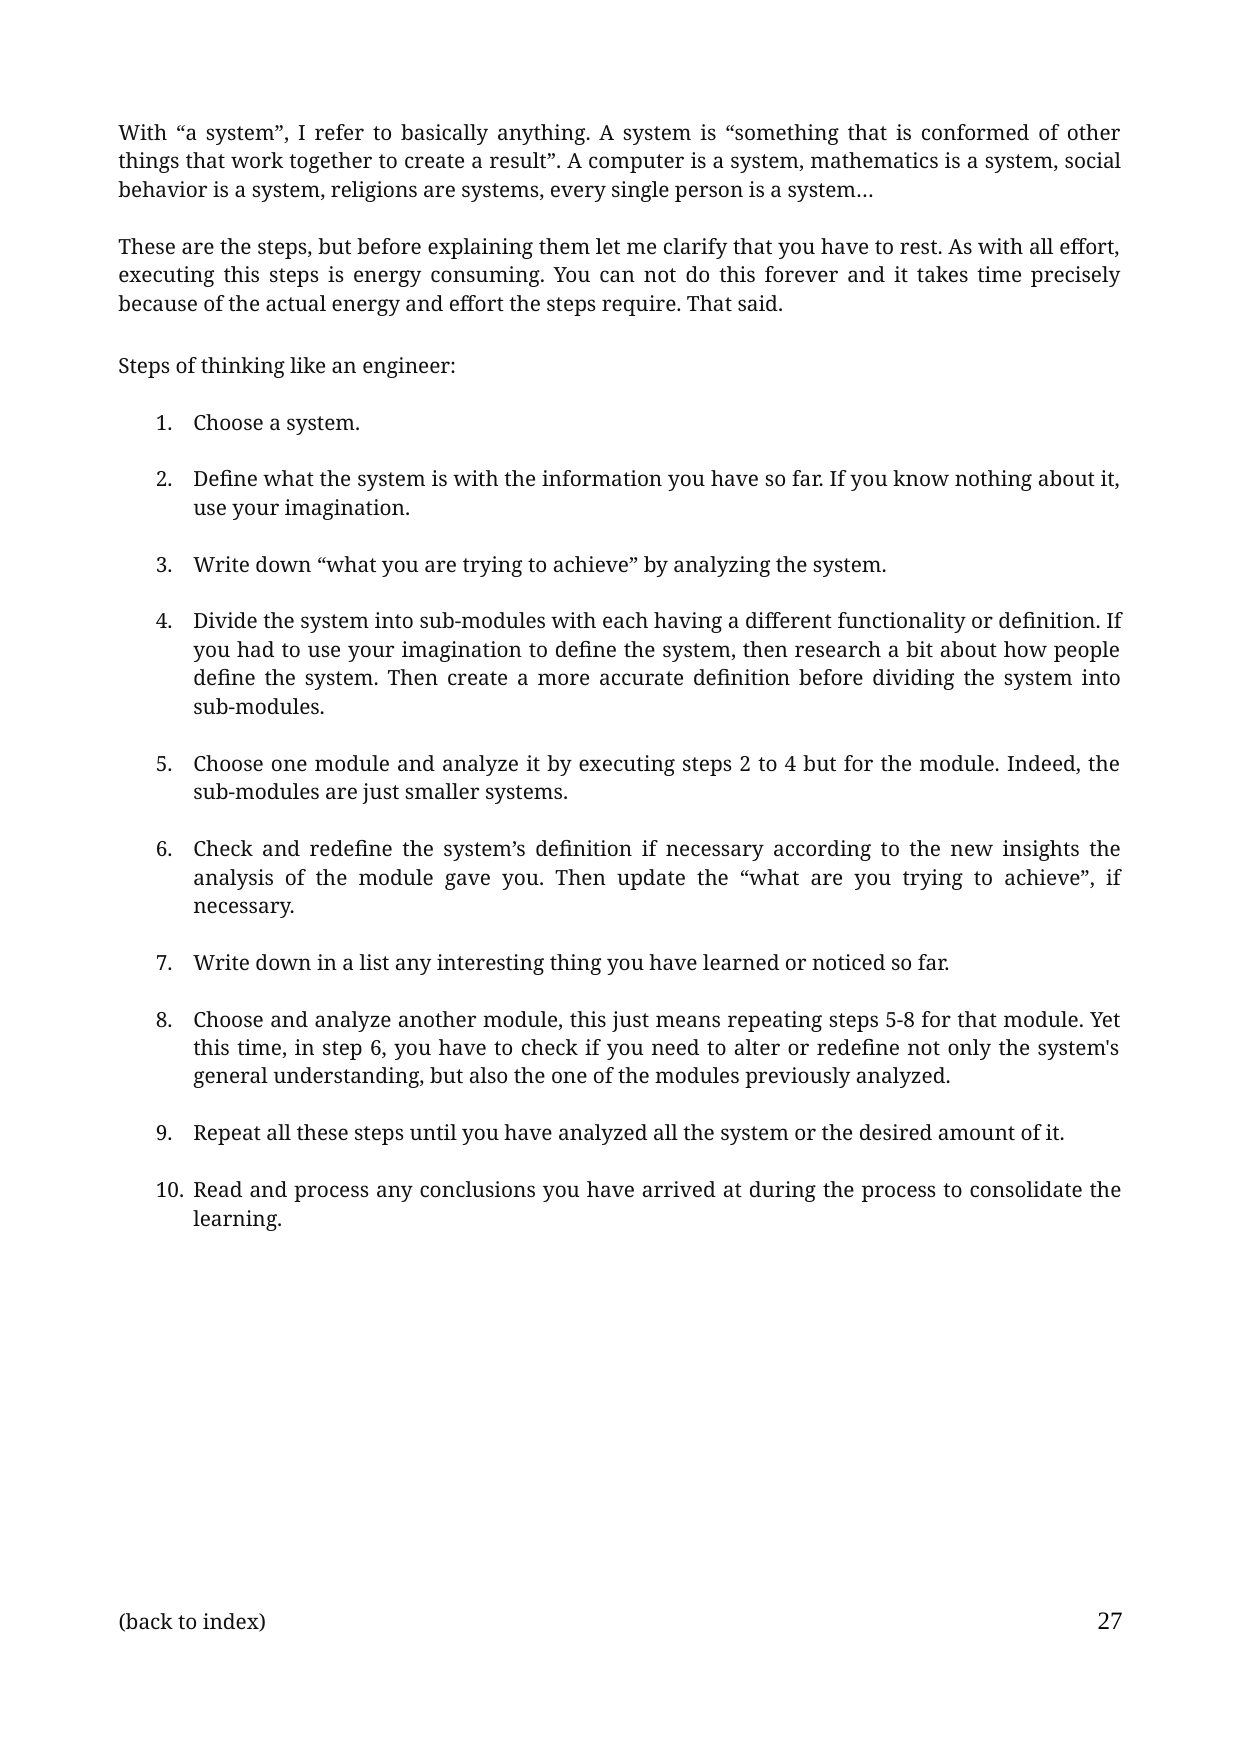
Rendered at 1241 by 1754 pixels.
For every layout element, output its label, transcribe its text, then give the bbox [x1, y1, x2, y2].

list Read and process any conclusions you have arrived at during the process to consolidate the learning. [156, 1175, 1122, 1232]
text These are the steps, but before explaining them let me clarify that you have to rest. As with all effort, executing this steps is energy consuming. You can not do this forever and it takes time precisely because of the actual energy and effort the steps require. That said. [118, 232, 1122, 317]
list Define what the system is with the information you have so far. If you know nothing about it, use your imagination. [156, 464, 1122, 521]
list Choose and analyze another module, this just means repeating steps 5-8 for that module. Yet this time, in step 6, you have to check if you need to alter or redefine not only the system's general understanding, but also the one of the modules previously analyzed. [156, 1005, 1122, 1090]
text Steps of thinking like an engineer: [118, 351, 1122, 379]
text With “a system”, I refer to basically anything. A system is “something that is conformed of other things that work together to create a result”. A computer is a system, mathematics is a system, social behavior is a system, religions are systems, every single person is a system… [118, 118, 1122, 203]
list Write down in a list any interesting thing you have learned or noticed so far. [156, 948, 1122, 976]
list Choose one module and analyze it by executing steps 2 to 4 but for the module. Indeed, the sub-modules are just smaller systems. [156, 749, 1122, 806]
list Divide the system into sub-modules with each having a different functionality or definition. If you had to use your imagination to define the system, then research a bit about how people define the system. Then create a more accurate definition before dividing the system into sub-modules. [156, 607, 1122, 720]
list Choose a system. [156, 408, 1122, 436]
list Write down “what you are trying to achieve” by analyzing the system. [156, 550, 1122, 578]
list Check and redefine the system’s definition if necessary according to the new insights the analysis of the module gave you. Then update the “what are you trying to achieve”, if necessary. [156, 834, 1122, 919]
list Repeat all these steps until you have analyzed all the system or the desired amount of it. [156, 1118, 1122, 1147]
